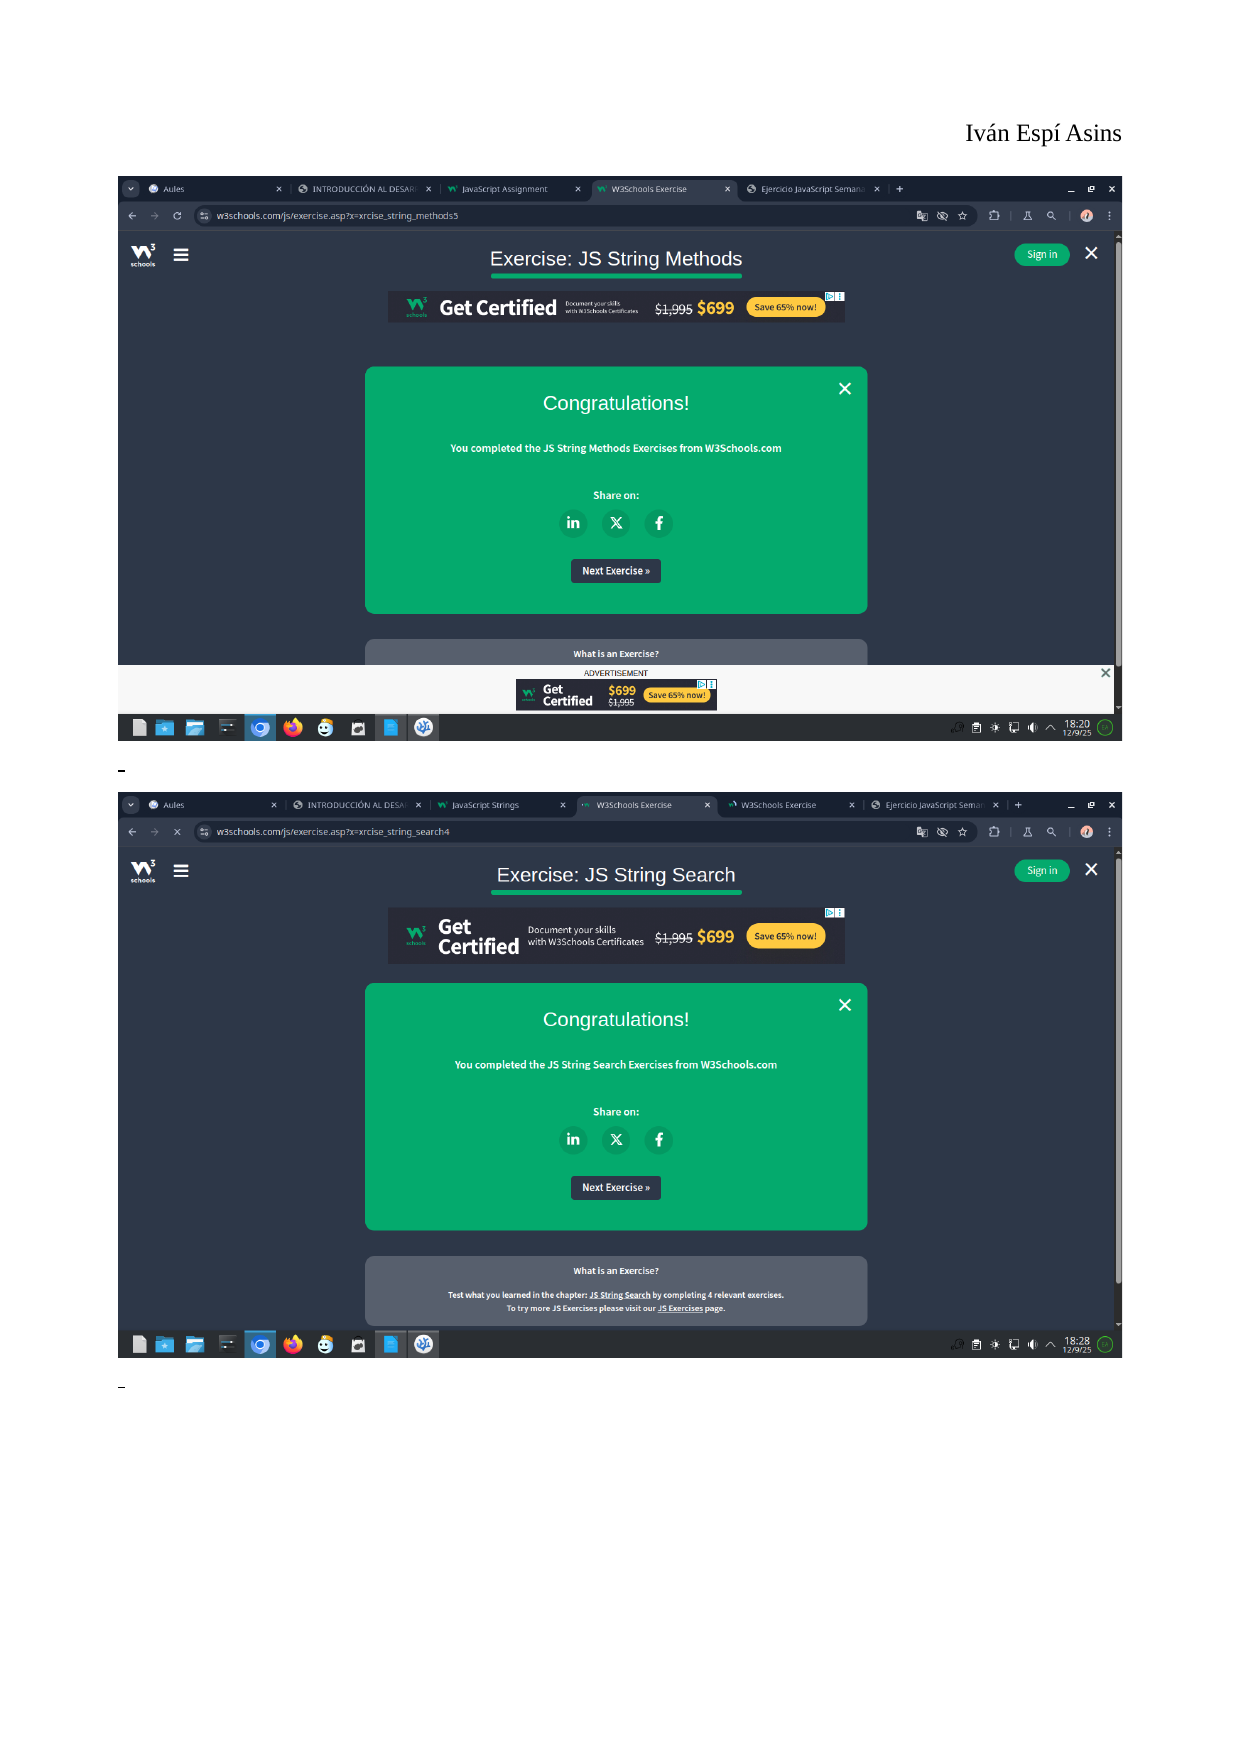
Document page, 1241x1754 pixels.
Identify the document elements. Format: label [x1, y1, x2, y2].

picture [118, 792, 1123, 1358]
picture [118, 176, 1123, 741]
